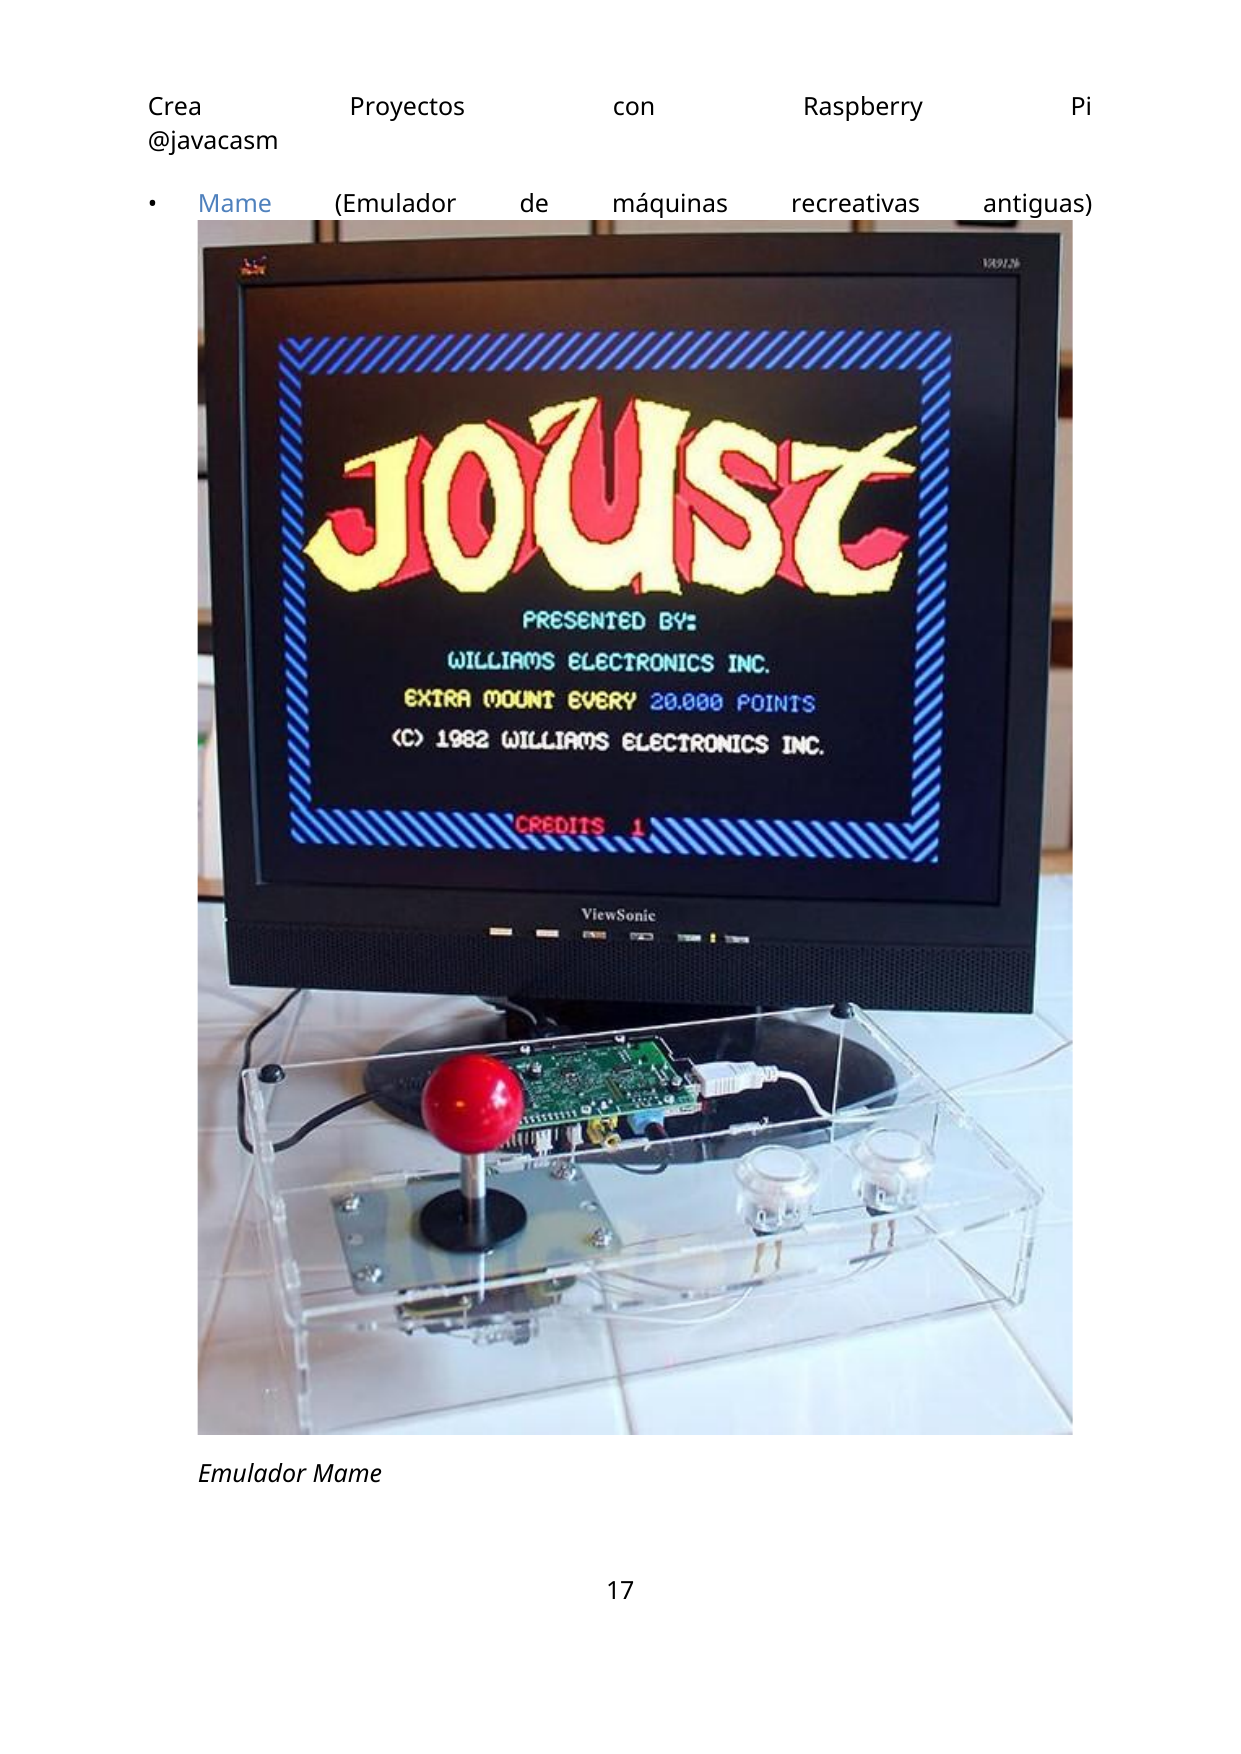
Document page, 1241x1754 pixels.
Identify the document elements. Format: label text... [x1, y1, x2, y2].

list Mame (Emulador de máquinas recreativas antiguas) [148, 186, 1093, 1434]
list Emulador Mame [148, 1455, 1093, 1489]
picture [197, 220, 1073, 1435]
